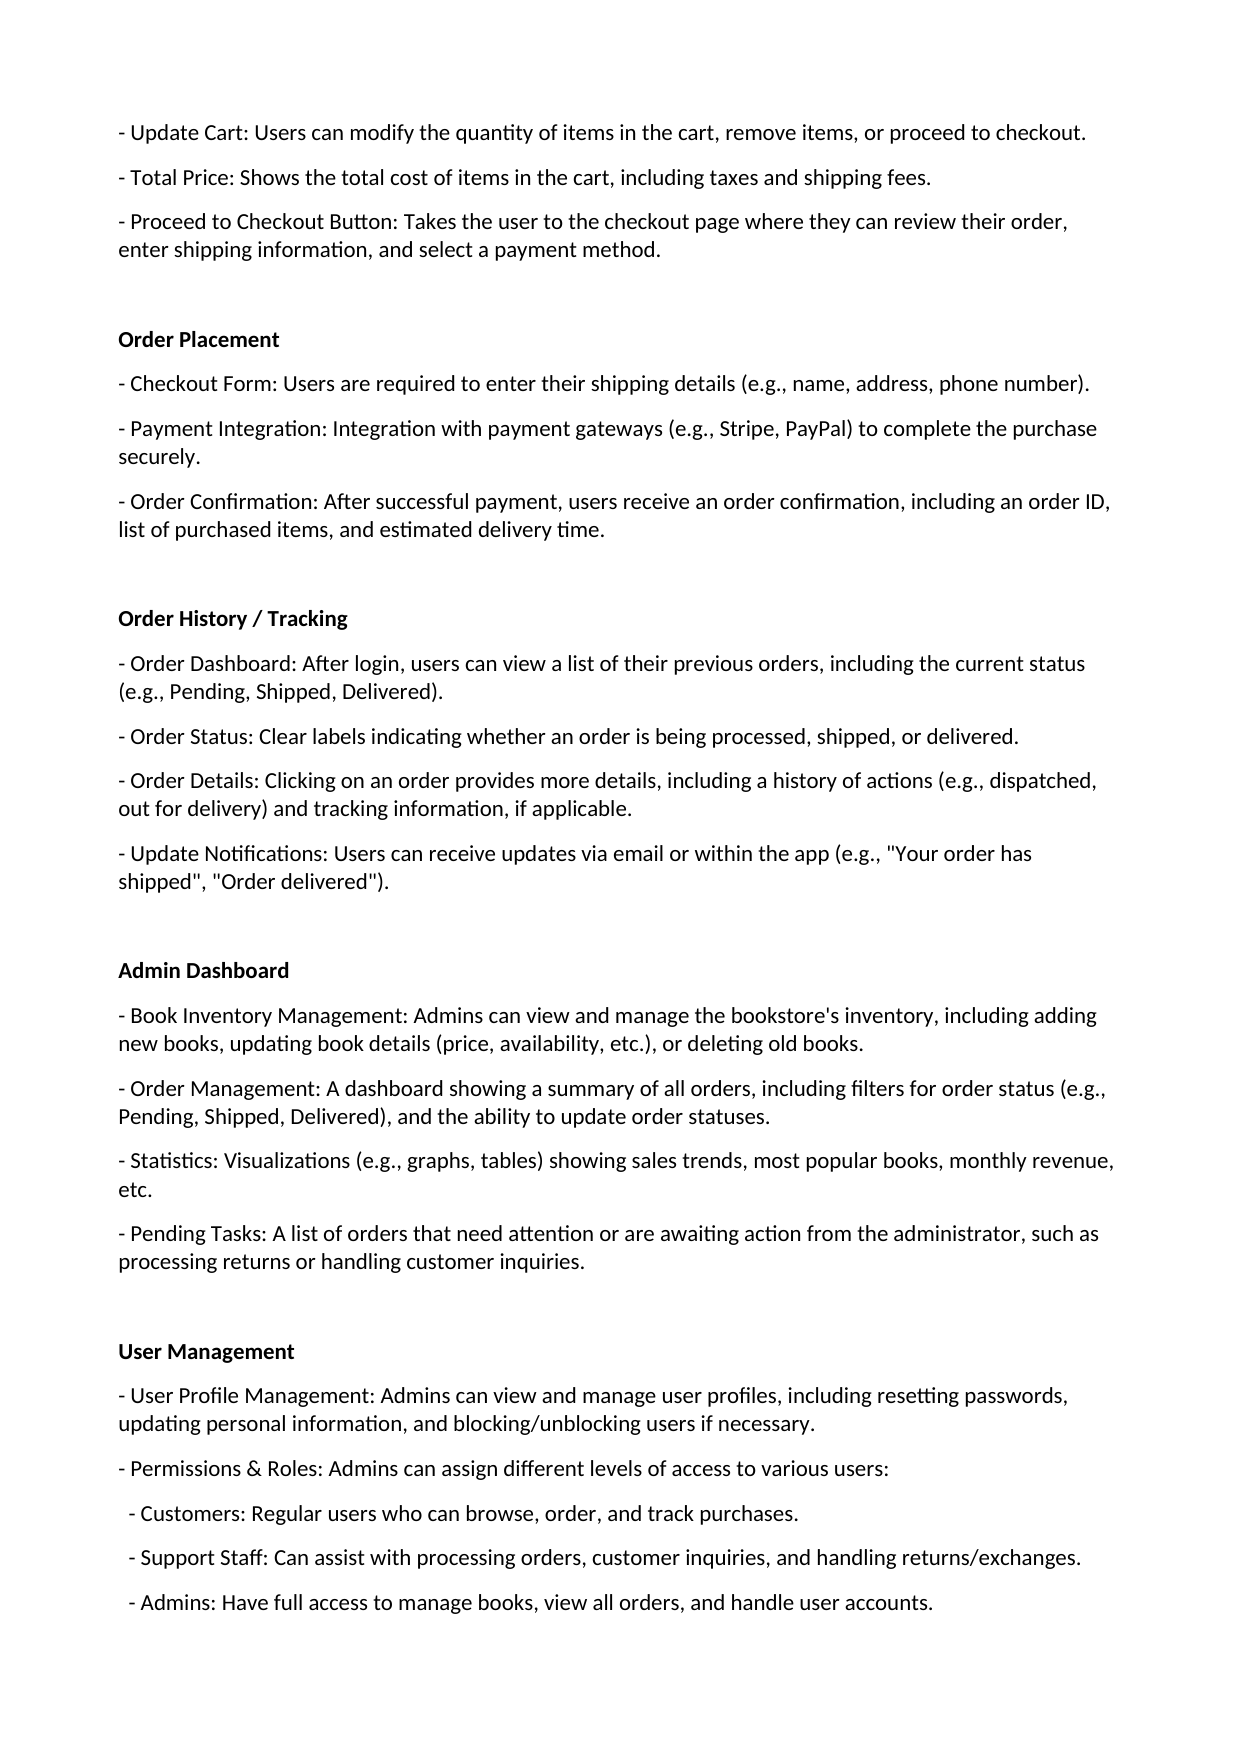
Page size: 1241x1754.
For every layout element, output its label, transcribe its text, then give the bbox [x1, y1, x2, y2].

text - Permissions & Roles: Admins can assign different levels of access to various users: [118, 1454, 1122, 1482]
text Admin Dashboard [118, 957, 1122, 984]
text - Order Confirmation: After successful payment, users receive an order confirmation, including an order ID, list of purchased items, and estimated delivery time. [118, 487, 1122, 543]
text - Total Price: Shows the total cost of items in the cart, including taxes and shipping fees. [118, 163, 1122, 191]
text - Payment Integration: Integration with payment gateways (e.g., Stripe, PayPal) to complete the purchase securely. [118, 414, 1122, 470]
text - Order Dashboard: After login, users can view a list of their previous orders, including the current status (e.g., Pending, Shipped, Delivered). [118, 649, 1122, 705]
text - Update Cart: Users can modify the quantity of items in the cart, remove items, or proceed to checkout. [118, 118, 1122, 146]
text - Support Staff: Can assist with processing orders, customer inquiries, and handling returns/exchanges. [118, 1543, 1122, 1572]
text - Update Notifications: Users can receive updates via email or within the app (e.g., "Your order has shipped", "Order delivered"). [118, 839, 1122, 895]
text - Proceed to Checkout Button: Takes the user to the checkout page where they can review their order, enter shipping information, and select a payment method. [118, 207, 1122, 263]
text - Statistics: Visualizations (e.g., graphs, tables) showing sales trends, most popular books, monthly revenue, etc. [118, 1147, 1122, 1203]
text Order History / Tracking [118, 604, 1122, 632]
text - Order Details: Clicking on an order provides more details, including a history of actions (e.g., dispatched, out for delivery) and tracking information, if applicable. [118, 766, 1122, 822]
text - Book Inventory Management: Admins can view and manage the bookstore's inventory, including adding new books, updating book details (price, availability, etc.), or deleting old books. [118, 1001, 1122, 1057]
text - User Profile Management: Admins can view and manage user profiles, including resetting passwords, updating personal information, and blocking/unblocking users if necessary. [118, 1381, 1122, 1437]
text Order Placement [118, 325, 1122, 353]
text - Checkout Form: Users are required to enter their shipping details (e.g., name, address, phone number). [118, 369, 1122, 398]
text - Customers: Regular users who can browse, order, and track purchases. [118, 1499, 1122, 1527]
text User Management [118, 1337, 1122, 1365]
text - Order Management: A dashboard showing a summary of all orders, including filters for order status (e.g., Pending, Shipped, Delivered), and the ability to update order statuses. [118, 1074, 1122, 1130]
text - Order Status: Clear labels indicating whether an order is being processed, shipped, or delivered. [118, 722, 1122, 750]
text - Pending Tasks: A list of orders that need attention or are awaiting action from the administrator, such as processing returns or handling customer inquiries. [118, 1219, 1122, 1275]
text - Admins: Have full access to manage books, view all orders, and handle user accounts. [118, 1588, 1122, 1616]
